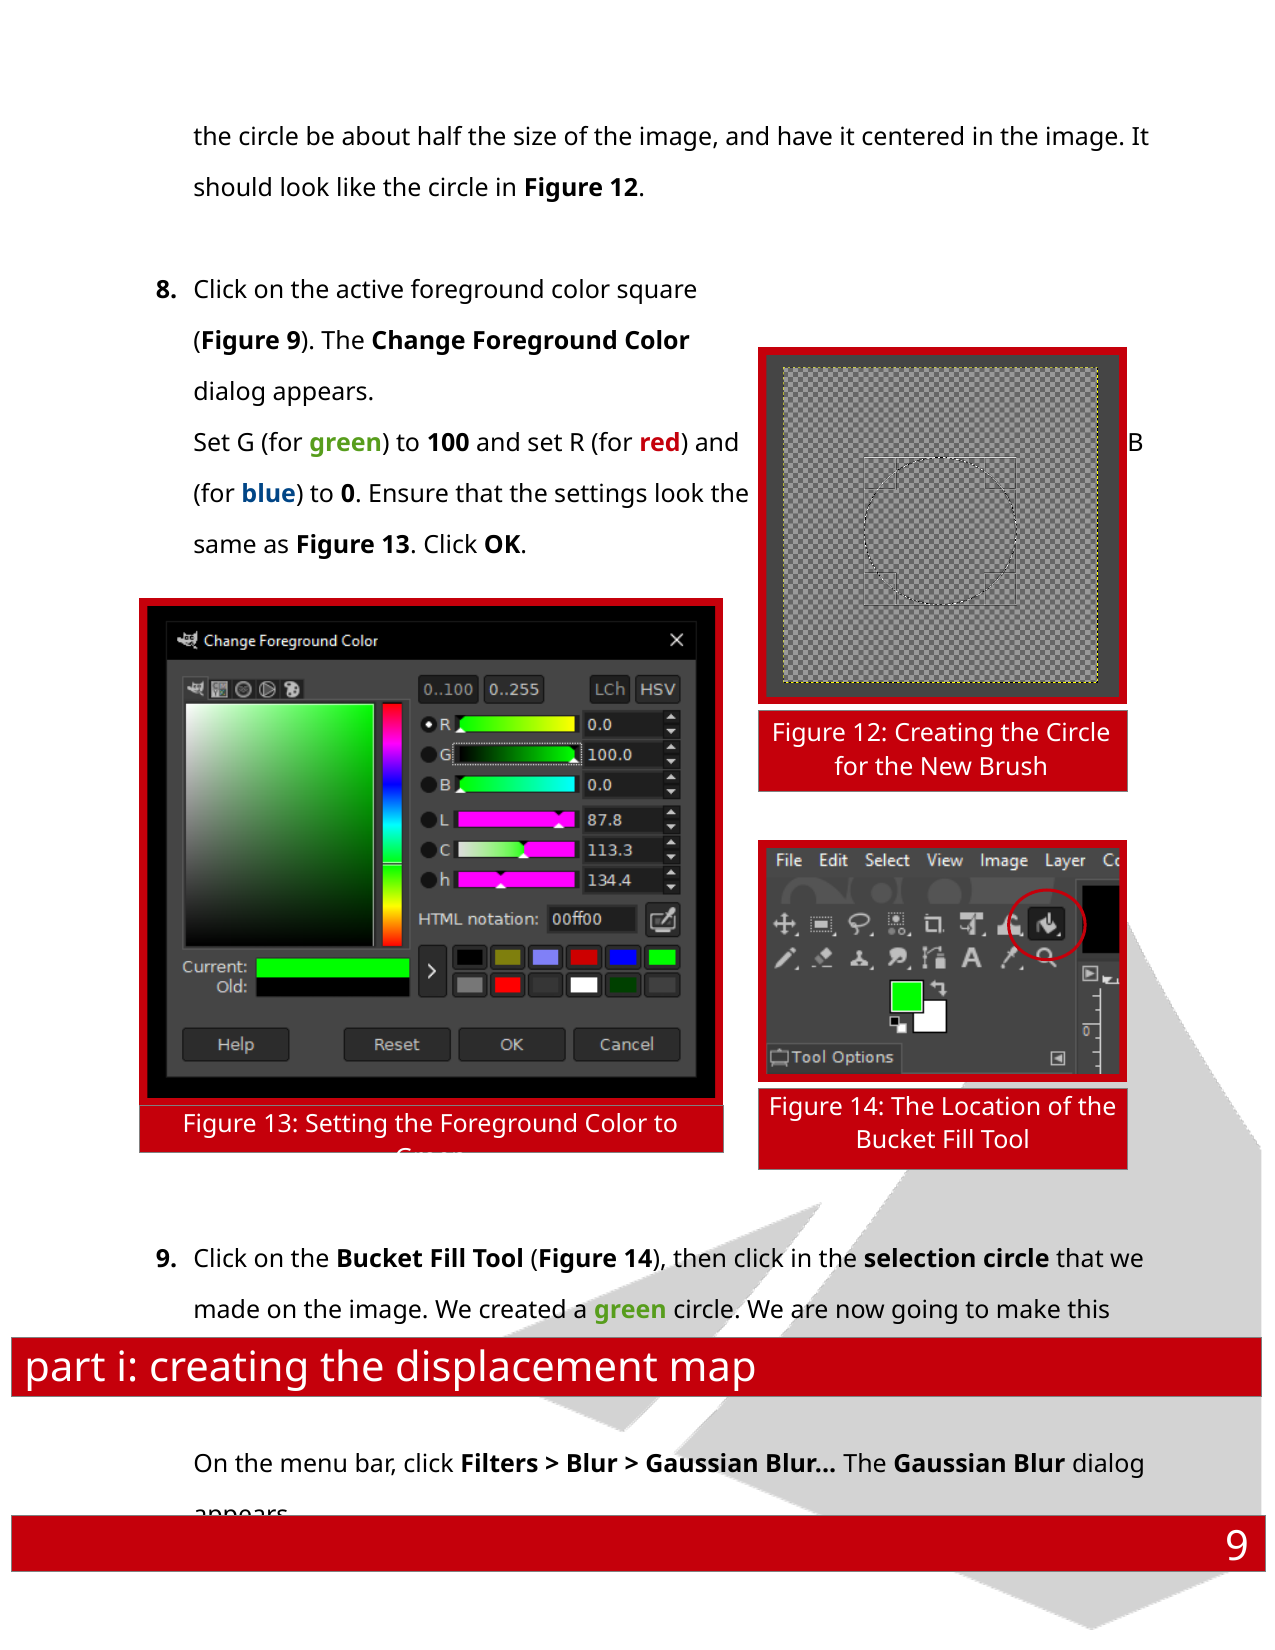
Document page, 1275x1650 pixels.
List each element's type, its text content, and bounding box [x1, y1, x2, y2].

list Click and hold down the left mouse button while hovering the cursor over the image. While holding down the button, move the cursor to create a circle. Have the circle be about half the size of the image, and have it centered in the image. It should look like the circle in Figure 12. [156, 118, 1157, 203]
list now look similar to Figure 24. If it does not, feel free to undo and [428, 1397, 1262, 1515]
list Set G (for green) to 100 and set R (for red) and B (for blue) to 0. Ensure that the settings look the same as Figure 13. Click OK. [1127, 424, 1157, 561]
list Click on the Bucket Fill Tool (Figure 14), then click in the selection circle that we made on the image. We created a green circle. We are now going to make this circle into a shape that will be used to generate a crater in the terrain. [156, 1241, 428, 1337]
list now look similar to Figure 24. If it does not, feel free to undo and [428, 1572, 1262, 1650]
list Set G (for green) to 100 and set R (for red) and B (for blue) to 0. Ensure that the settings look the same as Figure 13. Click OK. [156, 424, 758, 561]
list now look similar to Figure 24. If it does not, feel free to undo and [428, 817, 1262, 1337]
picture [766, 355, 1119, 697]
list Click on the active foreground color square [156, 271, 1157, 305]
list On the menu bar, click Filters > Blur > Gaussian Blur... The Gaussian Blur dialog appears. [156, 1445, 428, 1515]
list (Figure 9). The Change Foreground Color dialog appears. [156, 322, 1157, 407]
picture [147, 606, 716, 1098]
picture [766, 848, 1120, 1074]
